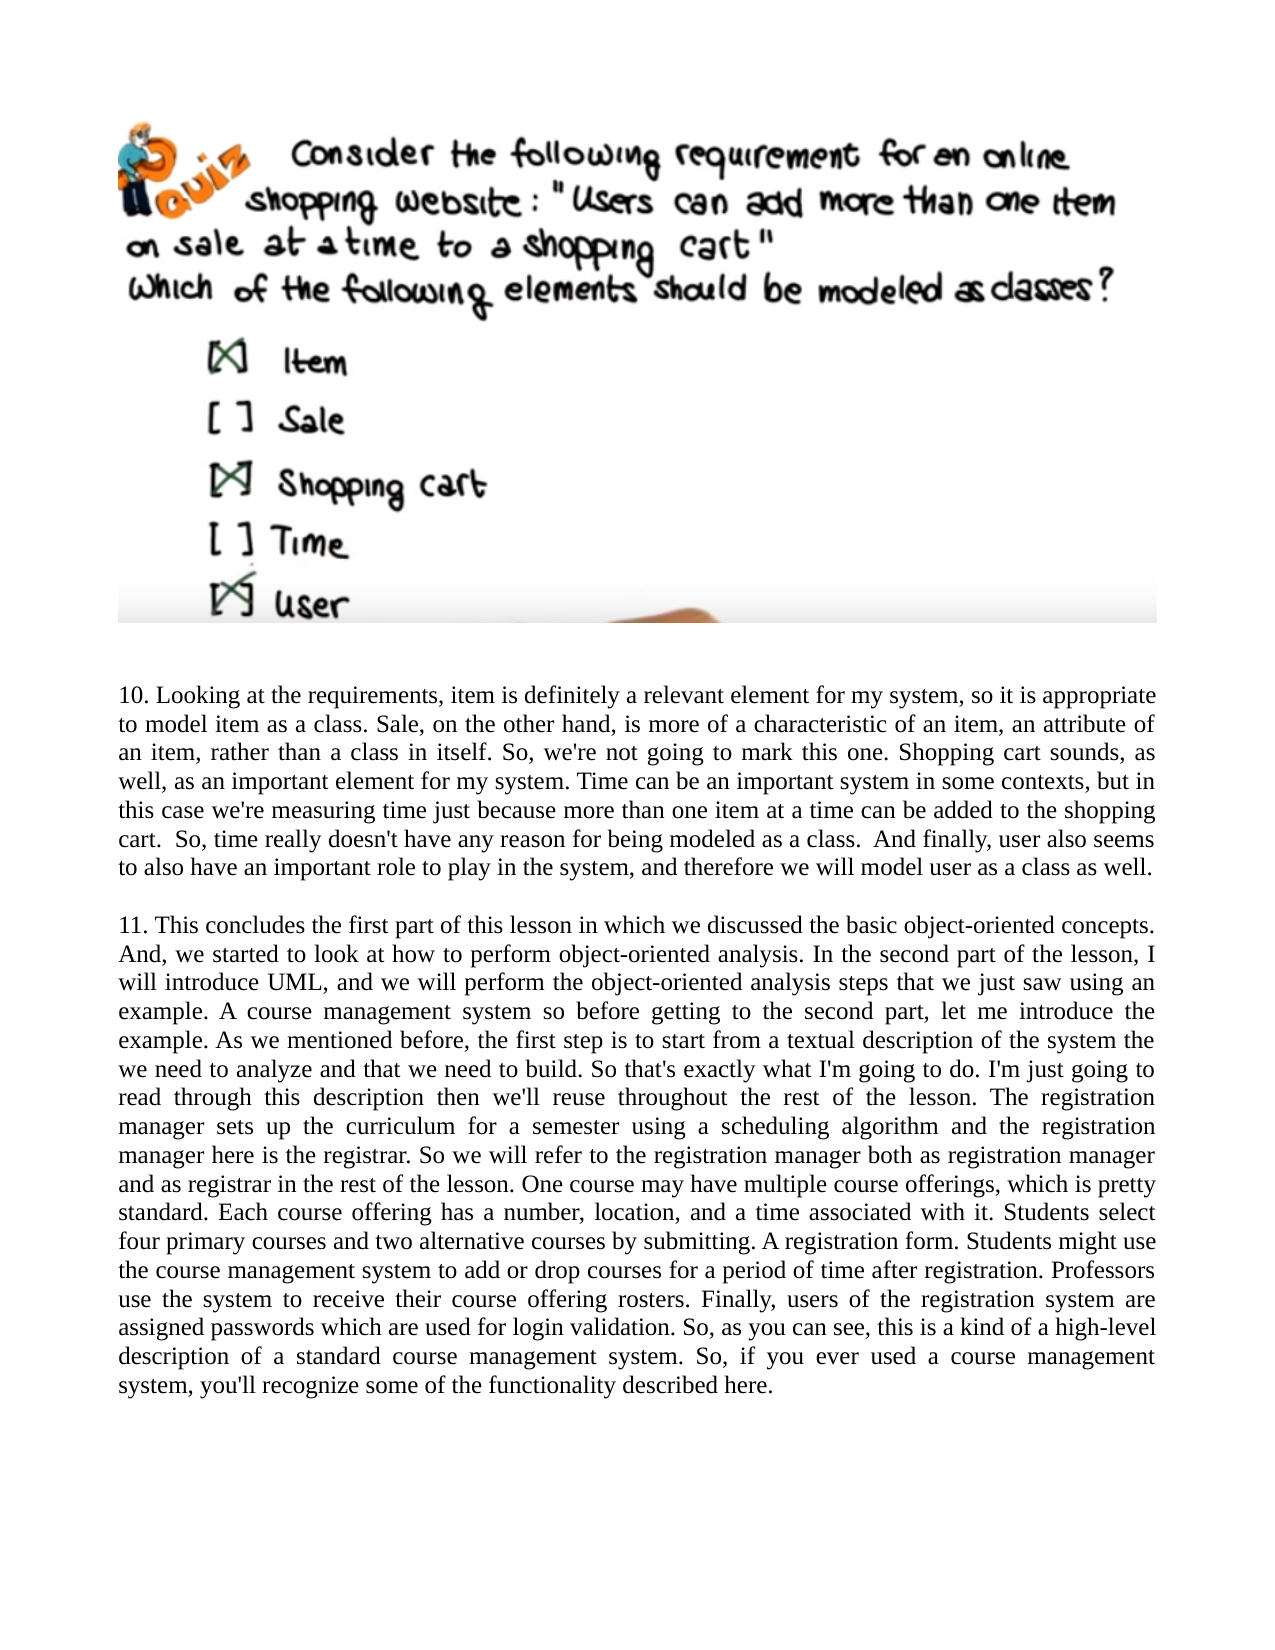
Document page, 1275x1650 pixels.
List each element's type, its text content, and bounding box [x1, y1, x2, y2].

picture [118, 118, 1157, 623]
text 10. Looking at the requirements, item is definitely a relevant element for my system, so it is appropriate to model item as a class. Sale, on the other hand, is more of a characteristic of an item, an attribute of an item, rather than a class in itself. So, we're not going to mark this one. Shopping cart sounds, as well, as an important element for my system. Time can be an important system in some contexts, but in this case we're measuring time just because more than one item at a time can be added to the shopping cart. So, time really doesn't have any reason for being modeled as a class. And finally, user also seems to also have an important role to play in the system, and therefore we will model user as a class as well. [118, 680, 1157, 881]
text 11. This concludes the first part of this lesson in which we discussed the basic object-oriented concepts. And, we started to look at how to perform object-oriented analysis. In the second part of the lesson, I will introduce UML, and we will perform the object-oriented analysis steps that we just saw using an example. A course management system so before getting to the second part, let me introduce the example. As we mentioned before, the first step is to start from a textual description of the system the we need to analyze and that we need to build. So that's exactly what I'm going to do. I'm just going to read through this description then we'll reuse throughout the rest of the lesson. The registration manager sets up the curriculum for a semester using a scheduling algorithm and the registration manager here is the registrar. So we will refer to the registration manager both as registration manager and as registrar in the rest of the lesson. One course may have multiple course offerings, which is pretty standard. Each course offering has a number, location, and a time associated with it. Students select four primary courses and two alternative courses by submitting. A registration form. Students might use the course management system to add or drop courses for a period of time after registration. Professors use the system to receive their course offering rosters. Finally, users of the registration system are assigned passwords which are used for login validation. So, as you can see, this is a kind of a high-level description of a standard course management system. So, if you ever used a course management system, you'll recognize some of the functionality described here. [118, 910, 1157, 1399]
